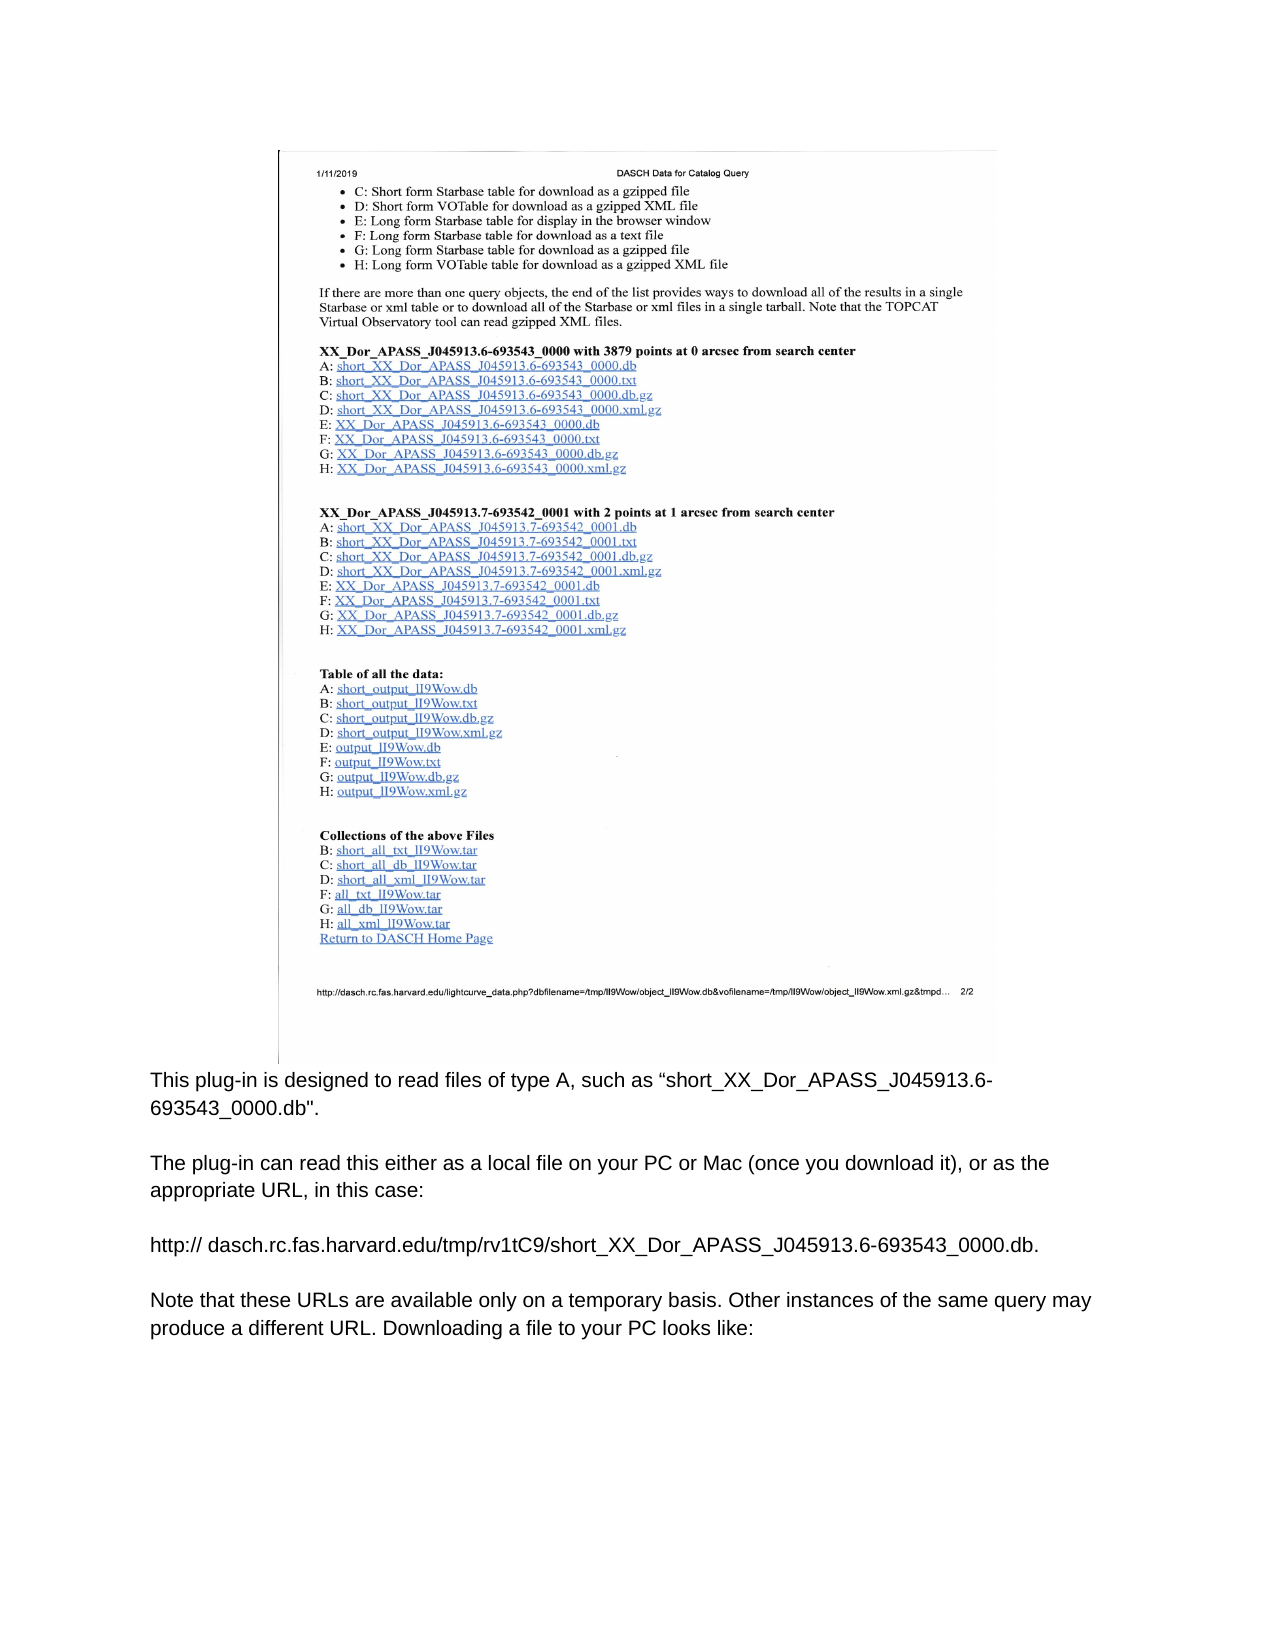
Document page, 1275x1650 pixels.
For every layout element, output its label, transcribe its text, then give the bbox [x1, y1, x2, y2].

picture [278, 150, 997, 1064]
text http:// dasch.rc.fas.harvard.edu/tmp/rv1tC9/short_XX_Dor_APASS_J045913.6-693543_0000.db. [150, 1233, 1125, 1257]
text This plug-in is designed to read files of type A, such as “short_XX_Dor_APASS_J045913.6-693543_0000.db". [150, 1068, 1125, 1119]
text Note that these URLs are available only on a temporary basis. Other instances of the same query may produce a different URL. Downloading a file to your PC looks like: [150, 1288, 1125, 1339]
text The plug-in can read this either as a local file on your PC or Mac (once you download it), or as the appropriate URL, in this case: [150, 1150, 1125, 1202]
